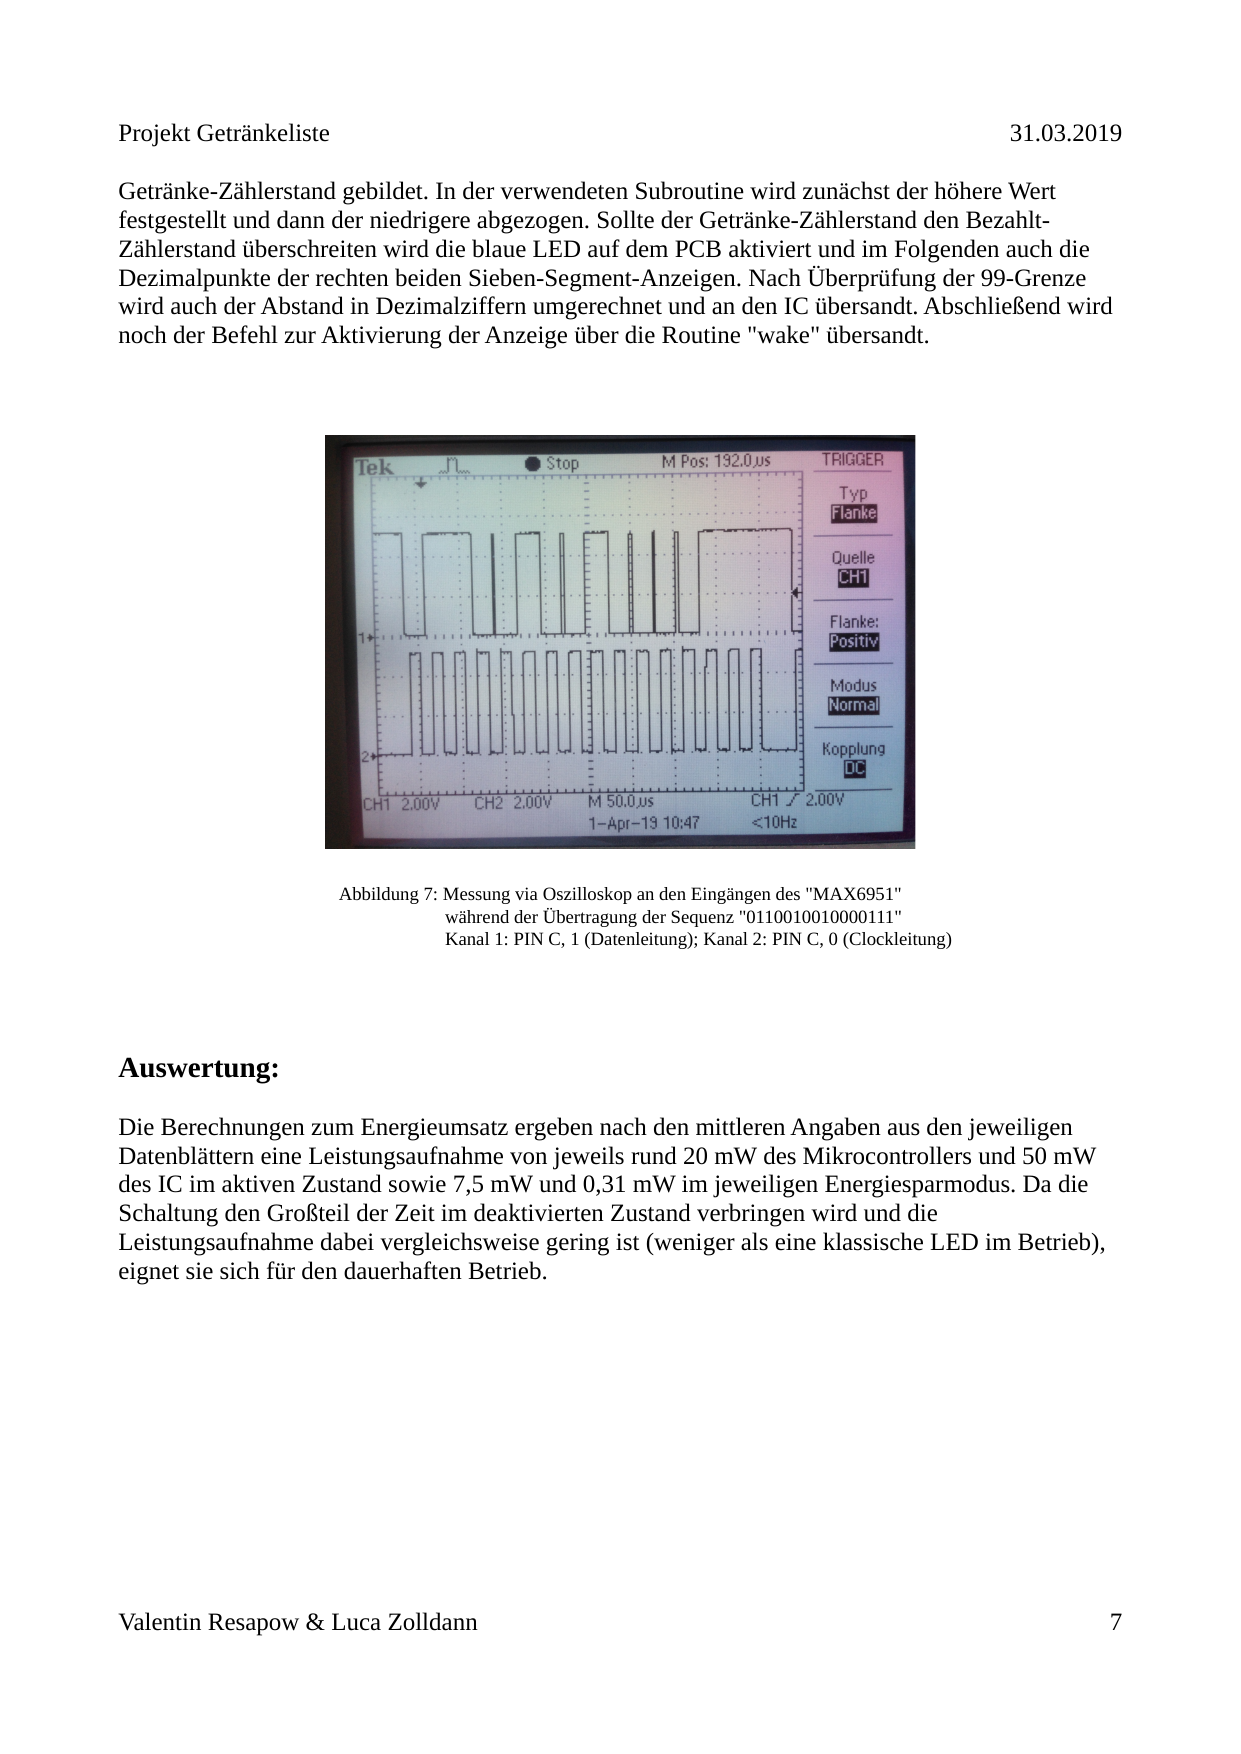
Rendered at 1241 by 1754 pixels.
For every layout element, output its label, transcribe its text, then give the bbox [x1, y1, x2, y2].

text Abbildung 7: Messung via Oszilloskop an den Eingängen des "MAX6951" [118, 877, 1122, 906]
text während der Übertragung der Sequenz "0110010010000111" [118, 906, 1122, 928]
text Kanal 1: PIN C, 1 (Datenleitung); Kanal 2: PIN C, 0 (Clockleitung) [118, 928, 1122, 949]
picture [325, 435, 916, 849]
text Die Berechnungen zum Energieumsatz ergeben nach den mittleren Angaben aus den jeweiligen Datenblättern eine Leistungsaufnahme von jeweils rund 20 mW des Mikrocontrollers und 50 mW des IC im aktiven Zustand sowie 7,5 mW und 0,31 mW im jeweiligen Energiesparmodus. Da die Schaltung den Großteil der Zeit im deaktivierten Zustand verbringen wird und die Leistungsaufnahme dabei vergleichsweise gering ist (weniger als eine klassische LED im Betrieb), eignet sie sich für den dauerhaften Betrieb. [118, 1112, 1122, 1284]
text Auswertung: [118, 1050, 1122, 1083]
text Getränke-Zählerstand gebildet. In der verwendeten Subroutine wird zunächst der höhere Wert festgestellt und dann der niedrigere abgezogen. Sollte der Getränke-Zählerstand den Bezahlt-Zählerstand überschreiten wird die blaue LED auf dem PCB aktiviert und im Folgenden auch die Dezimalpunkte der rechten beiden Sieben-Segment-Anzeigen. Nach Überprüfung der 99-Grenze wird auch der Abstand in Dezimalziffern umgerechnet und an den IC übersandt. Abschließend wird noch der Befehl zur Aktivierung der Anzeige über die Routine "wake" übersandt. [118, 176, 1122, 349]
